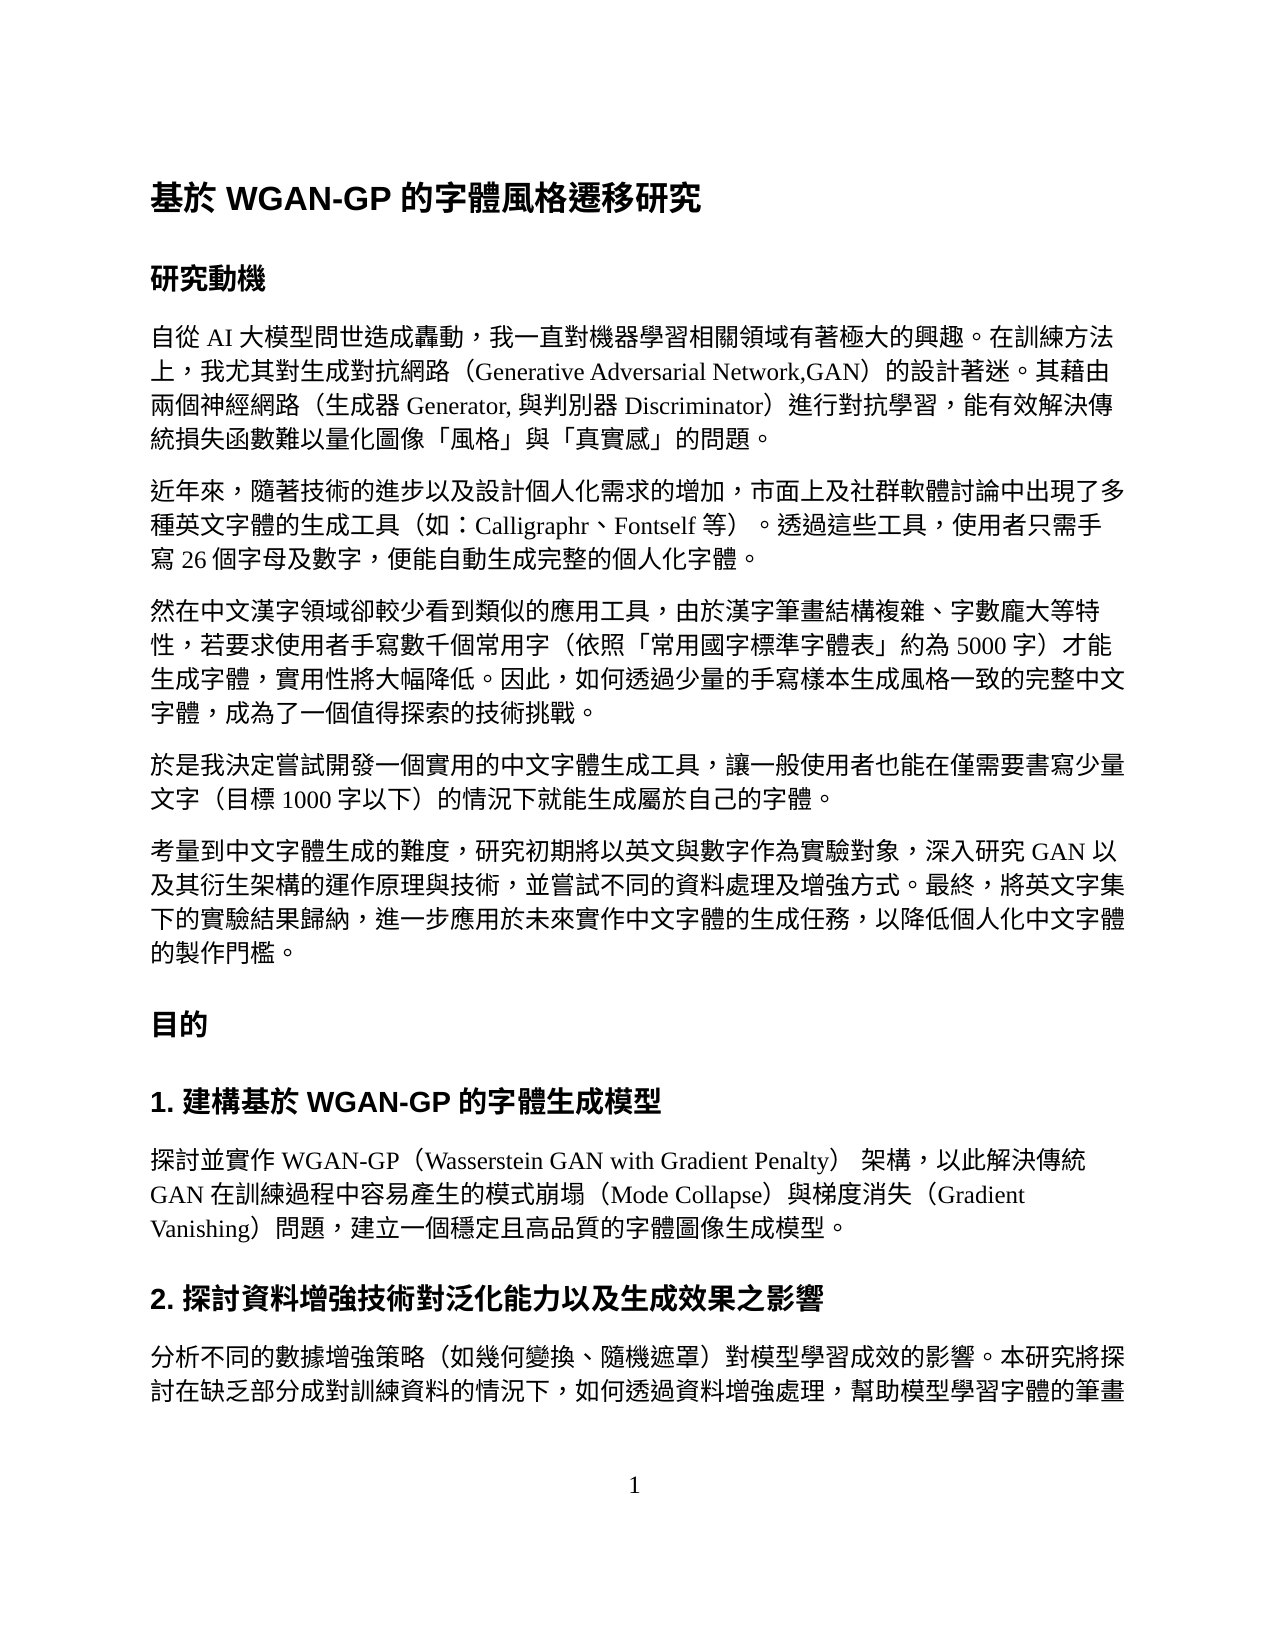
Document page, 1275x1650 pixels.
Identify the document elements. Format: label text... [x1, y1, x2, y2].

text 近年來，隨著技術的進步以及設計個人化需求的增加，市面上及社群軟體討論中出現了多種英文字體的生成工具（如：Calligraphr、Fontself 等）。透過這些工具，使用者只需手寫 26 個字母及數字，便能自動生成完整的個人化字體。 [150, 473, 1125, 576]
text 探討並實作 WGAN-GP（Wasserstein GAN with Gradient Penalty） 架構，以此解決傳統 GAN 在訓練過程中容易產生的模式崩塌（Mode Collapse）與梯度消失（Gradient Vanishing）問題，建立一個穩定且高品質的字體圖像生成模型。 [150, 1142, 1125, 1244]
text 然在中文漢字領域卻較少看到類似的應用工具，由於漢字筆畫結構複雜、字數龐大等特性，若要求使用者手寫數千個常用字（依照「常用國字標準字體表」約為 5000 字）才能生成字體，實用性將大幅降低。因此，如何透過少量的手寫樣本生成風格一致的完整中文字體，成為了一個值得探索的技術挑戰。 [150, 594, 1125, 730]
text 自從 AI 大模型問世造成轟動，我一直對機器學習相關領域有著極大的興趣。在訓練方法上，我尤其對生成對抗網路（Generative Adversarial Network,GAN）的設計著迷。其藉由兩個神經網路（生成器 Generator, 與判別器 Discriminator）進行對抗學習，能有效解決傳統損失函數難以量化圖像「風格」與「真實感」的問題。 [150, 319, 1125, 456]
text 於是我決定嘗試開發一個實用的中文字體生成工具，讓一般使用者也能在僅需要書寫少量文字（目標 1000 字以下）的情況下就能生成屬於自己的字體。 [150, 748, 1125, 816]
text 分析不同的數據增強策略（如幾何變換、隨機遮罩）對模型學習成效的影響。本研究將探討在缺乏部分成對訓練資料的情況下，如何透過資料增強處理，幫助模型學習字體的筆畫 [150, 1340, 1125, 1408]
subtitle 2. 探討資料增強技術對泛化能力以及生成效果之影響 [150, 1278, 1125, 1318]
subtitle 研究動機 [150, 258, 1125, 298]
text 考量到中文字體生成的難度，研究初期將以英文與數字作為實驗對象，深入研究 GAN 以及其衍生架構的運作原理與技術，並嘗試不同的資料處理及增強方式。最終，將英文字集下的實驗結果歸納，進一步應用於未來實作中文字體的生成任務，以降低個人化中文字體的製作門檻。 [150, 834, 1125, 970]
subtitle 基於 WGAN-GP 的字體風格遷移研究 [150, 175, 1125, 221]
subtitle 目的 [150, 1004, 1125, 1044]
subtitle 1. 建構基於 WGAN-GP 的字體生成模型 [150, 1081, 1125, 1121]
